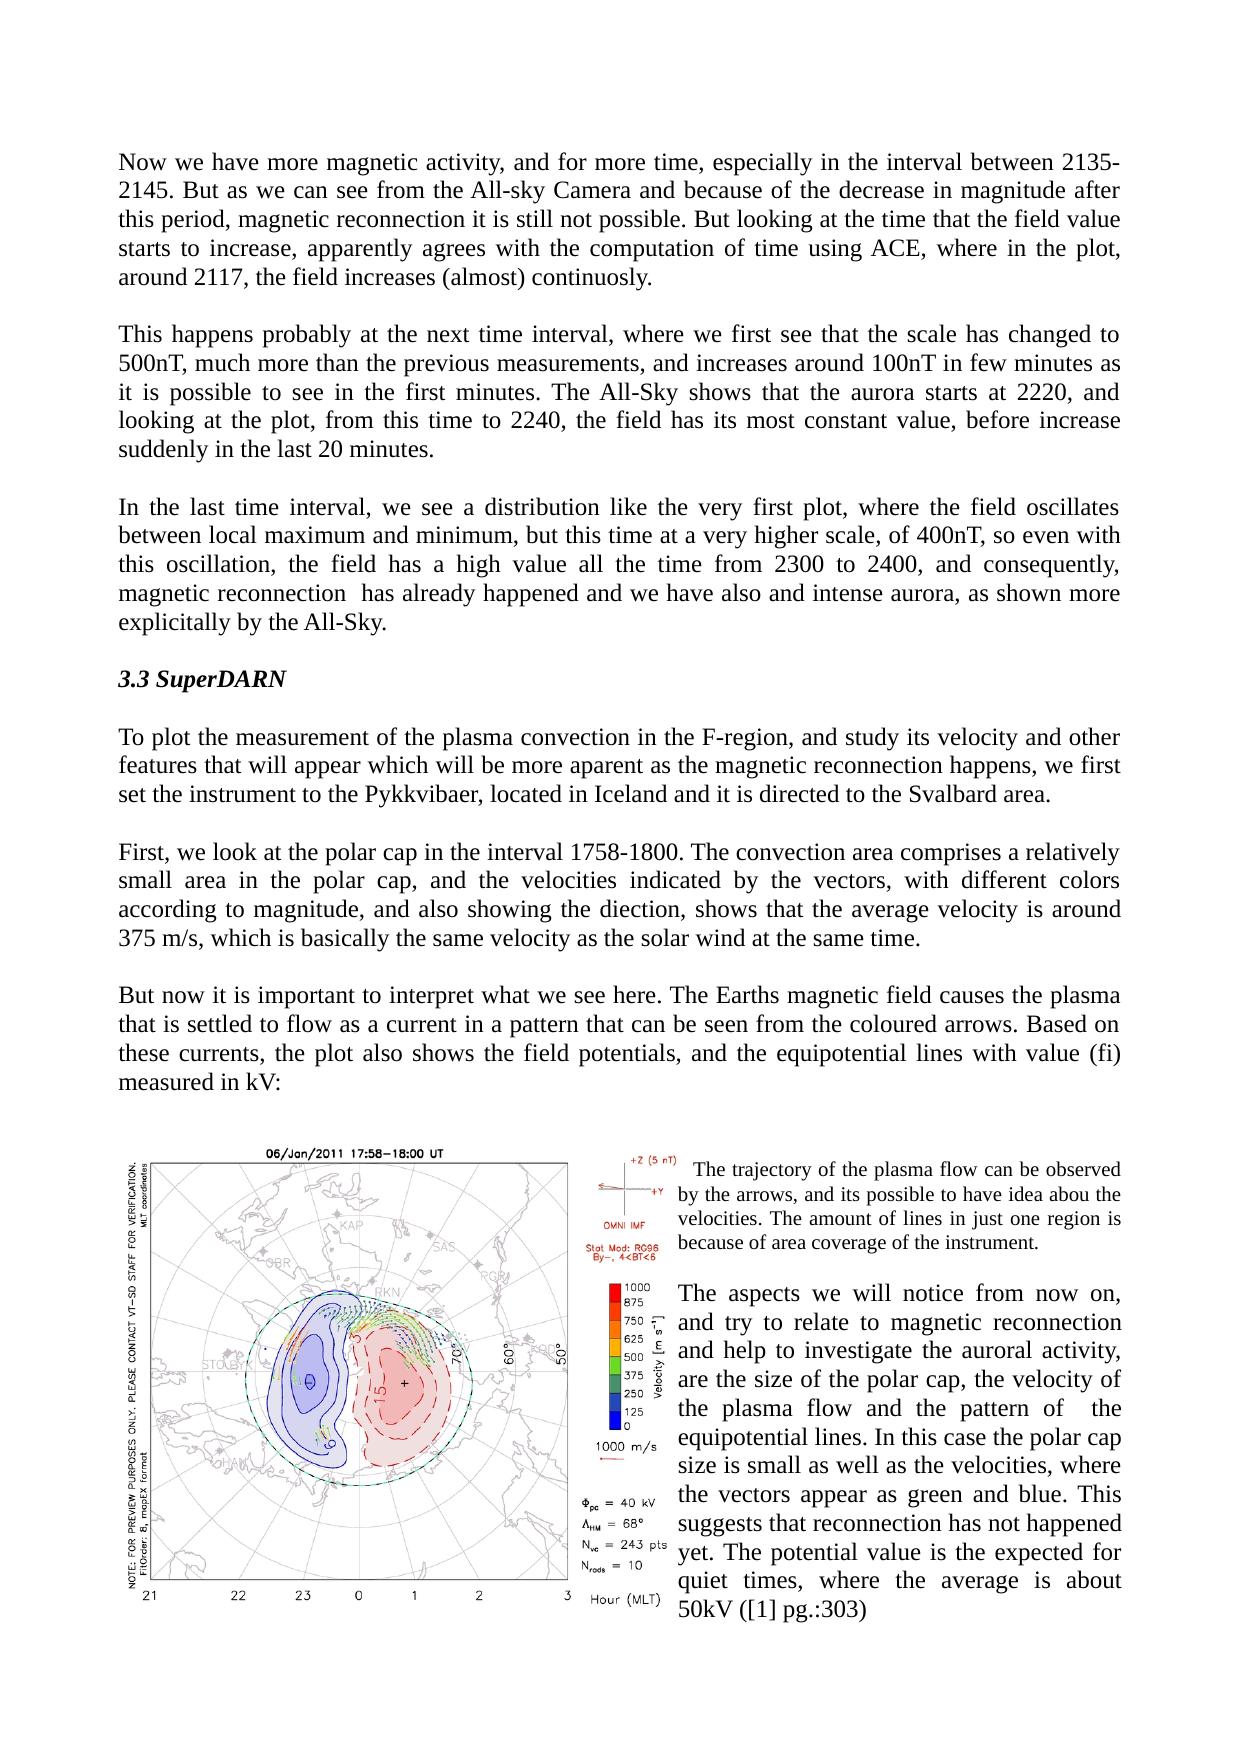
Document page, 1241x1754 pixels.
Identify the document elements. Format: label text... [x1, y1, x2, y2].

text The trajectory of the plasma flow can be observed by the arrows, and its possible to have idea abou the velocities. The amount of lines in just one region is because of area coverage of the instrument. [678, 1153, 1122, 1254]
text First, we look at the polar cap in the interval 1758-1800. The convection area comprises a relatively small area in the polar cap, and the velocities indicated by the vectors, with different colors according to magnitude, and also showing the diection, shows that the average velocity is around 375 m/s, which is basically the same velocity as the solar wind at the same time. [118, 837, 1122, 952]
text To plot the measurement of the plasma convection in the F-region, and study its velocity and other features that will appear which will be more aparent as the magnetic reconnection happens, we first set the instrument to the Pykkvibaer, located in Iceland and it is directed to the Svalbard area. [118, 722, 1122, 808]
text This happens probably at the next time interval, where we first see that the scale has changed to 500nT, much more than the previous measurements, and increases around 100nT in few minutes as it is possible to see in the first minutes. The All-Sky shows that the aurora starts at 2220, and looking at the plot, from this time to 2240, the field has its most constant value, before increase suddenly in the last 20 minutes. [118, 319, 1122, 463]
text Now we have more magnetic activity, and for more time, especially in the interval between 2135-2145. But as we can see from the All-sky Camera and because of the decrease in magnitude after this period, magnetic reconnection it is still not possible. But looking at the time that the field value starts to increase, apparently agrees with the computation of time using ACE, where in the plot, around 2117, the field increases (almost) continuosly. [118, 147, 1122, 291]
text But now it is important to interpret what we see here. The Earths magnetic field causes the plasma that is settled to flow as a current in a pattern that can be seen from the coloured arrows. Based on these currents, the plot also shows the field potentials, and the equipotential lines with value (fi) measured in kV: [118, 981, 1122, 1096]
text 3.3 SuperDARN [118, 664, 1122, 693]
text The aspects we will notice from now on, and try to relate to magnetic reconnection and help to investigate the auroral activity, are the size of the polar cap, the velocity of the plasma flow and the pattern of the equipotential lines. In this case the polar cap size is small as well as the velocities, where the vectors appear as green and blue. This suggests that reconnection has not happened yet. The potential value is the expected for quiet times, where the average is about 50kV ([1] pg.:303) [118, 1278, 1122, 1623]
picture [127, 1147, 678, 1607]
text In the last time interval, we see a distribution like the very first plot, where the field oscillates between local maximum and minimum, but this time at a very higher scale, of 400nT, so even with this oscillation, the field has a high value all the time from 2300 to 2400, and consequently, magnetic reconnection has already happened and we have also and intense aurora, as shown more explicitally by the All-Sky. [118, 492, 1122, 636]
